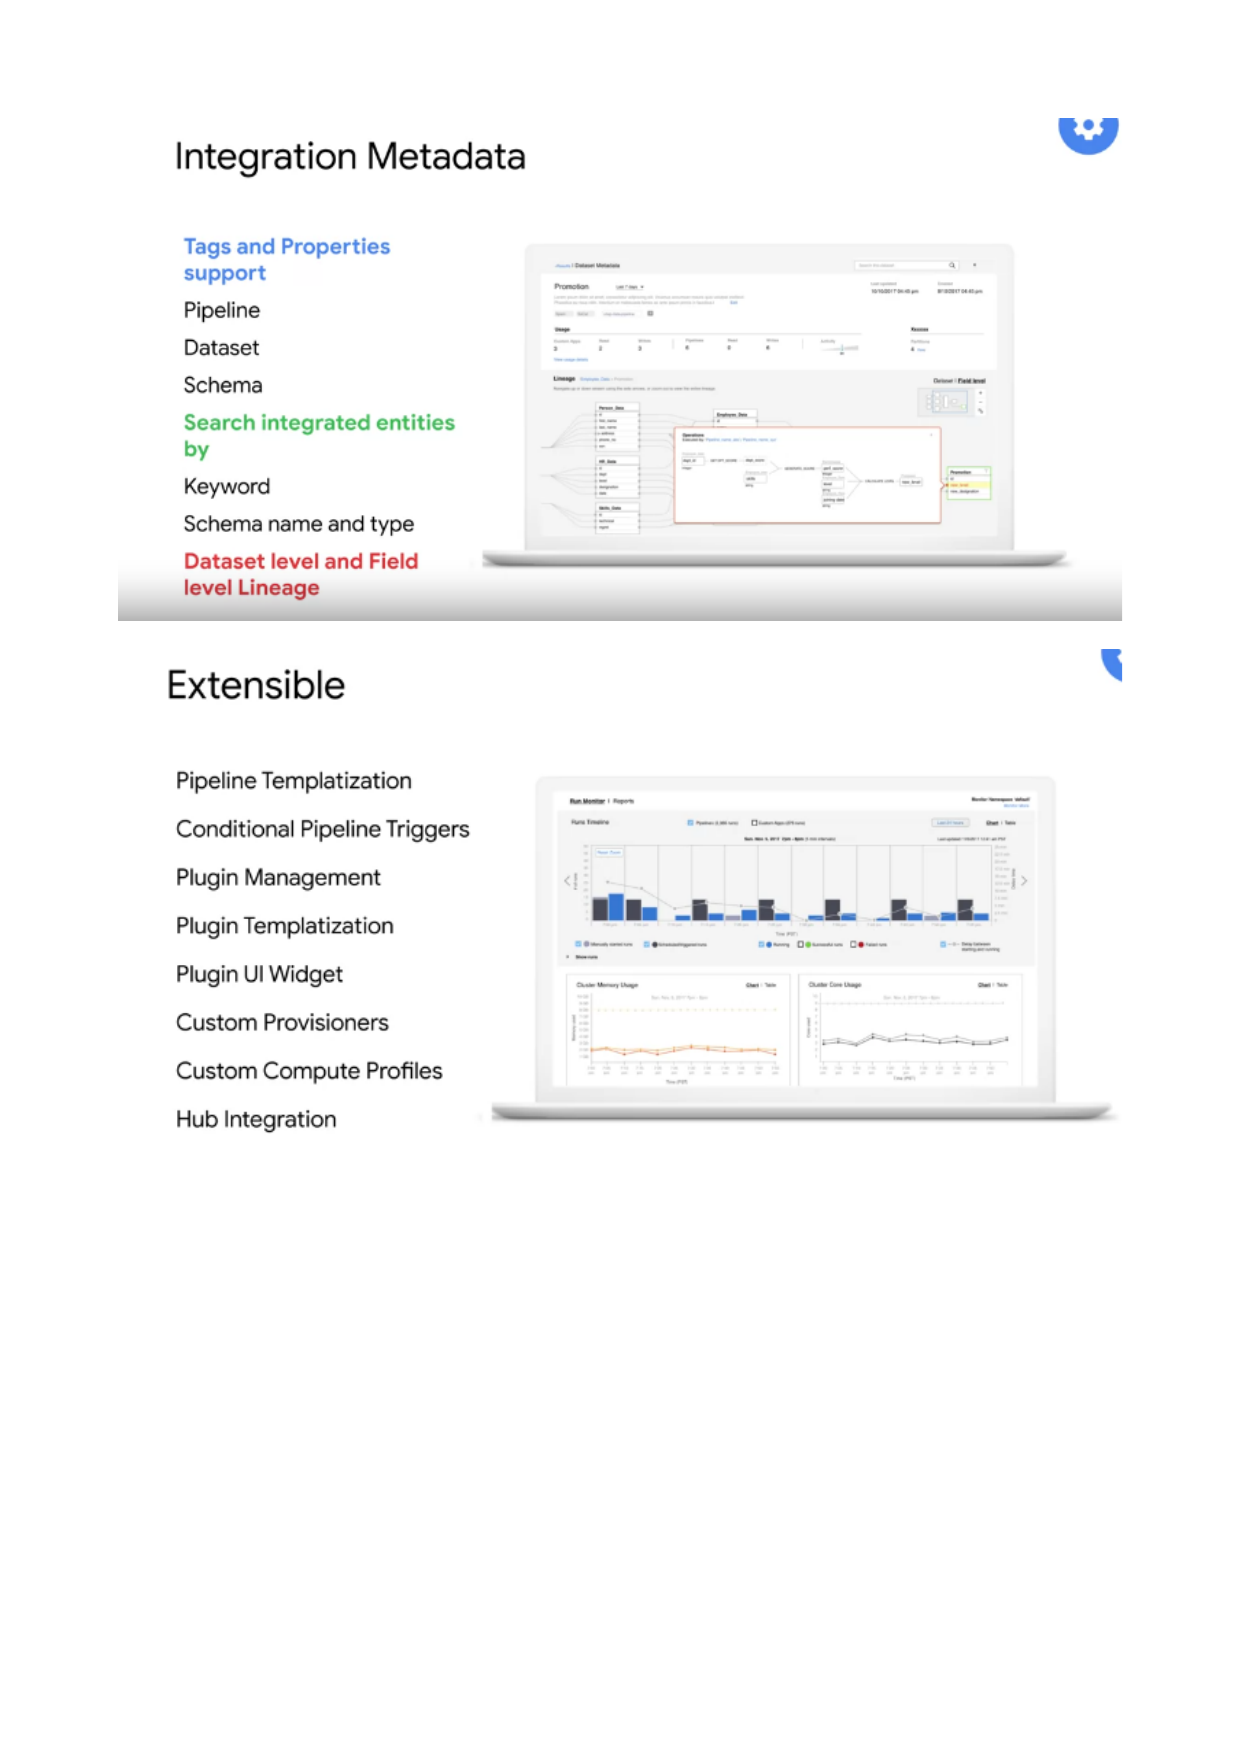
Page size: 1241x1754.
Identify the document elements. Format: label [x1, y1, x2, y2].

picture [118, 118, 1123, 621]
picture [118, 649, 1123, 1160]
